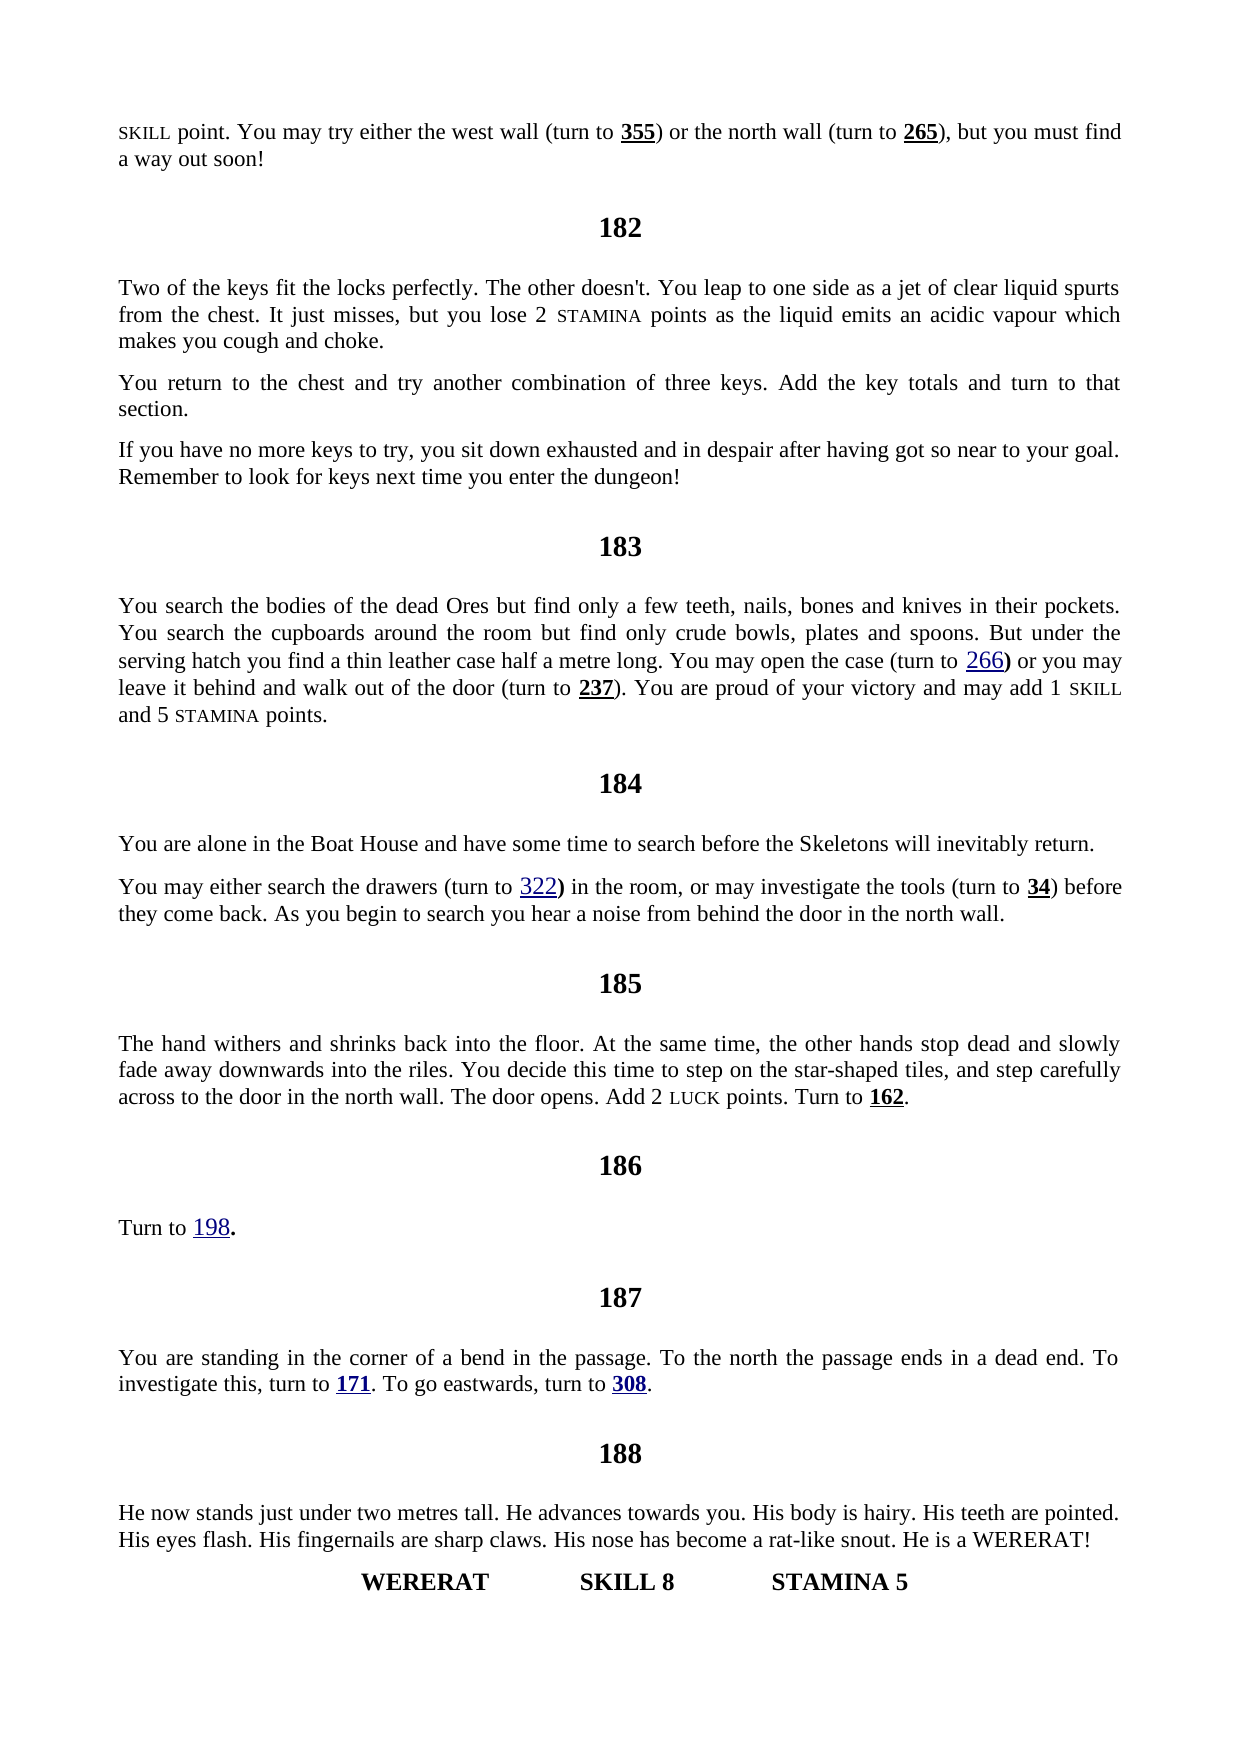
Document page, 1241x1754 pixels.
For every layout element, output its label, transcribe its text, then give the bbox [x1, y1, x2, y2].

text You search the bodies of the dead Ores but find only a few teeth, nails, bones and knives in their pockets. You search the cupboards around the room but find only crude bowls, plates and spoons. But under the serving hatch you find a thin leather case half a metre long. You may open the case (turn to 266) or you may leave it behind and walk out of the door (turn to 237). You are proud of your victory and may add 1 skill and 5 stamina points. [118, 592, 1122, 727]
text The hand withers and shrinks back into the floor. At the same time, the other hands stop dead and slowly fade away downwards into the riles. You decide this time to step on the star-shaped tiles, and step carefully across to the door in the north wall. The door opens. Add 2 luck points. Turn to 162. [118, 1029, 1122, 1109]
subtitle 186 [118, 1149, 1122, 1182]
text You are standing in the corner of a bend in the passage. To the north the passage ends in a dead end. To investigate this, turn to 171. To go eastwards, turn to 308. [118, 1343, 1122, 1397]
subtitle 185 [118, 966, 1122, 1000]
text Turn to 198. [118, 1212, 1122, 1241]
subtitle 182 [118, 211, 1122, 244]
text He now stands just under two metres tall. He advances towards you. His body is hairy. His teeth are pointed. His eyes flash. His fingernails are sharp claws. His nose has become a rat-like snout. He is a WERERAT! [118, 1499, 1122, 1552]
text If you have no more keys to try, you sit down exhausted and in despair after having got so near to your goal. Remember to look for keys next time you enter the dungeon! [118, 436, 1122, 489]
text Two of the keys fit the locks perfectly. The other doesn't. You leap to one side as a jet of clear liquid spurts from the chest. It just misses, but you lose 2 stamina points as the liquid emits an acidic vapour which makes you cough and choke. [118, 274, 1122, 353]
text skill point. You may try either the west wall (turn to 355) or the north wall (turn to 265), but you must find a way out soon! [118, 118, 1122, 171]
subtitle 188 [118, 1436, 1122, 1470]
subtitle 183 [118, 529, 1122, 562]
subtitle 187 [118, 1280, 1122, 1314]
text You return to the chest and try another combination of three keys. Add the key totals and turn to that section. [118, 368, 1122, 421]
text WERERAT SKILL 8 STAMINA 5 [118, 1567, 1122, 1596]
text You are alone in the Boat House and have some time to search before the Skeletons will inevitably return. [118, 830, 1122, 856]
text You may either search the drawers (turn to 322) in the room, or may investigate the tools (turn to 34) before they come back. As you begin to search you hear a noise from behind the door in the north wall. [118, 871, 1122, 927]
subtitle 184 [118, 767, 1122, 800]
